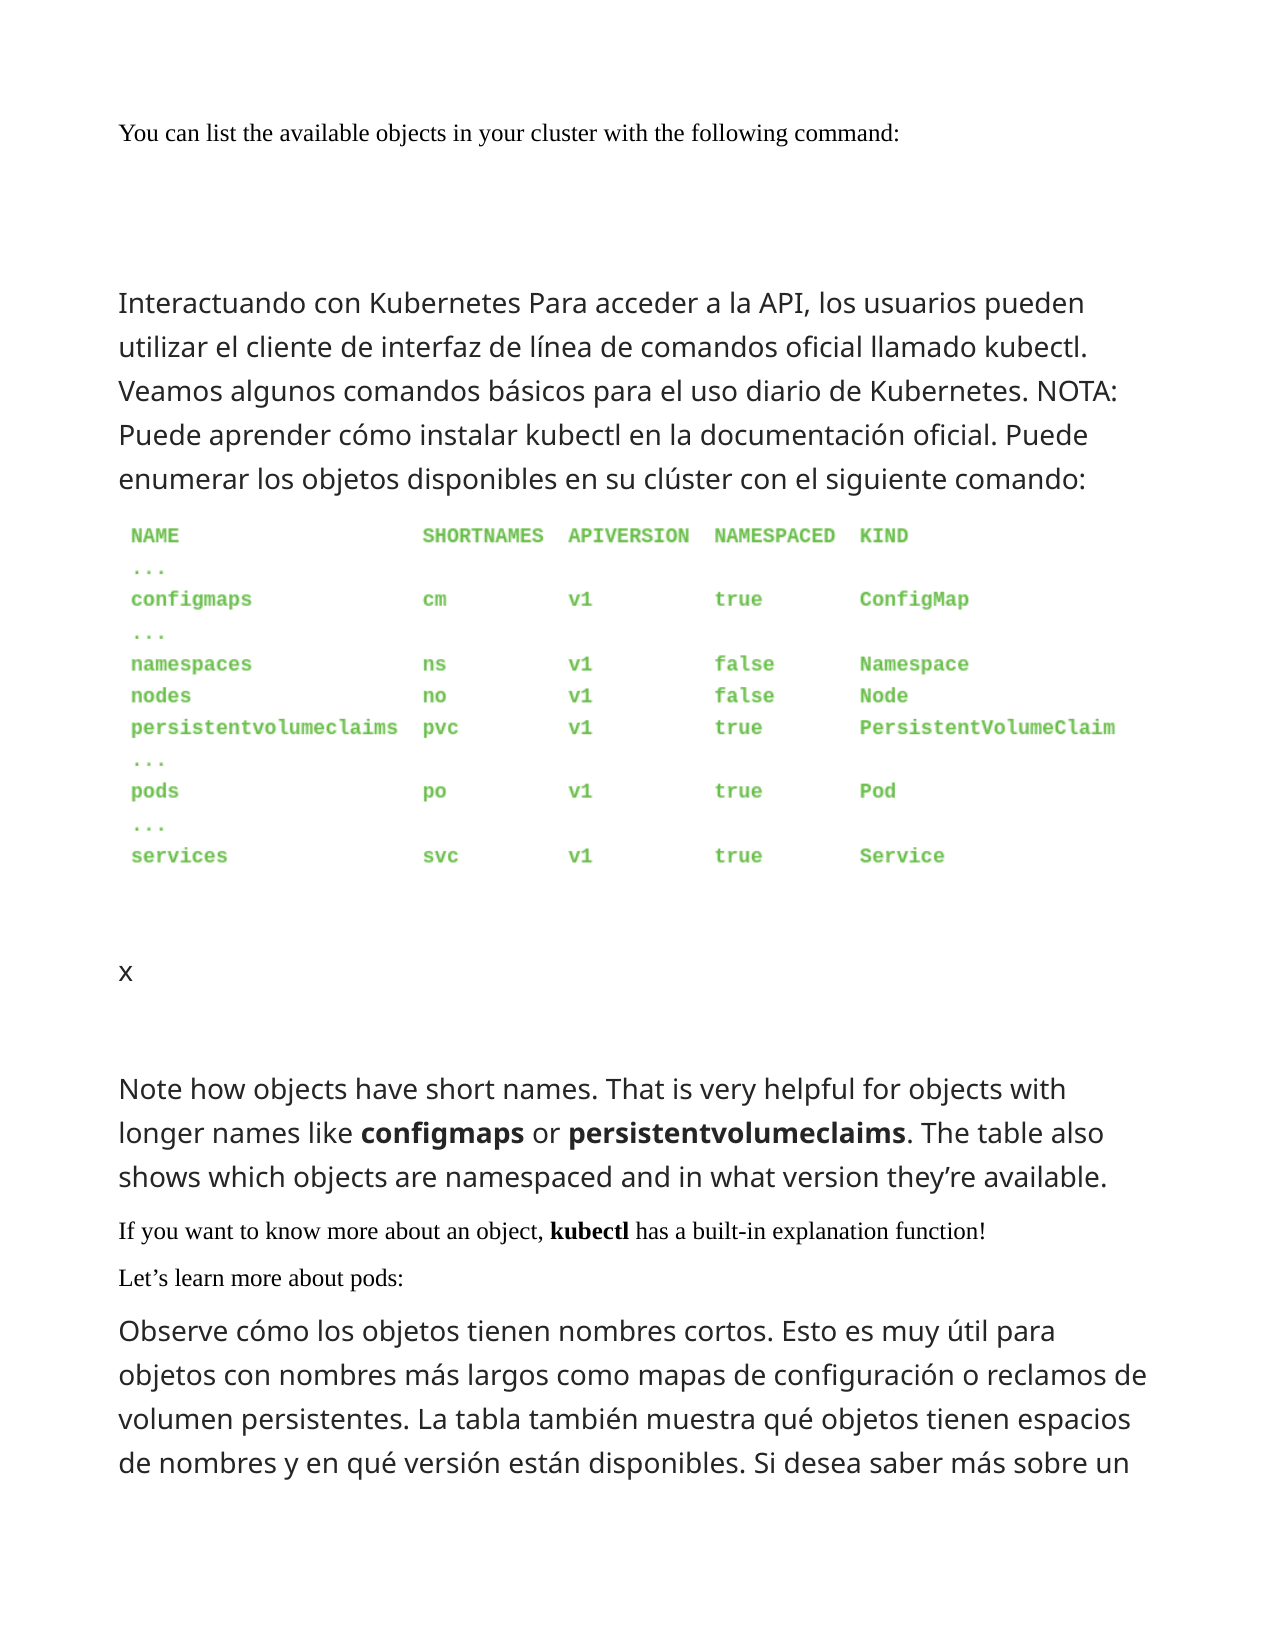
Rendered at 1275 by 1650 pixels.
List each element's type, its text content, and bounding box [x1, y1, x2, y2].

text You can list the available objects in your cluster with the following command: [118, 118, 1157, 147]
text x [118, 952, 1157, 990]
text If you want to know more about an object, kubectl has a built-in explanation function! [118, 1216, 1157, 1244]
text Observe cómo los objetos tienen nombres cortos. Esto es muy útil para objetos con nombres más largos como mapas de configuración o reclamos de volumen persistentes. La tabla también muestra qué objetos tienen espacios de nombres y en qué versión están disponibles. Si desea saber más sobre un [118, 1311, 1157, 1481]
text Note how objects have short names. That is very helpful for objects with longer names like configmaps or persistentvolumeclaims. The table also shows which objects are namespaced and in what version they’re available. [118, 1069, 1157, 1195]
text Interactuando con Kubernetes Para acceder a la API, los usuarios pueden utilizar el cliente de interfaz de línea de comandos oficial llamado kubectl. Veamos algunos comandos básicos para el uso diario de Kubernetes. NOTA: Puede aprender cómo instalar kubectl en la documentación oficial. Puede enumerar los objetos disponibles en su clúster con el siguiente comando: [118, 283, 1157, 498]
text Let’s learn more about pods: [118, 1263, 1157, 1292]
picture [118, 517, 1157, 888]
